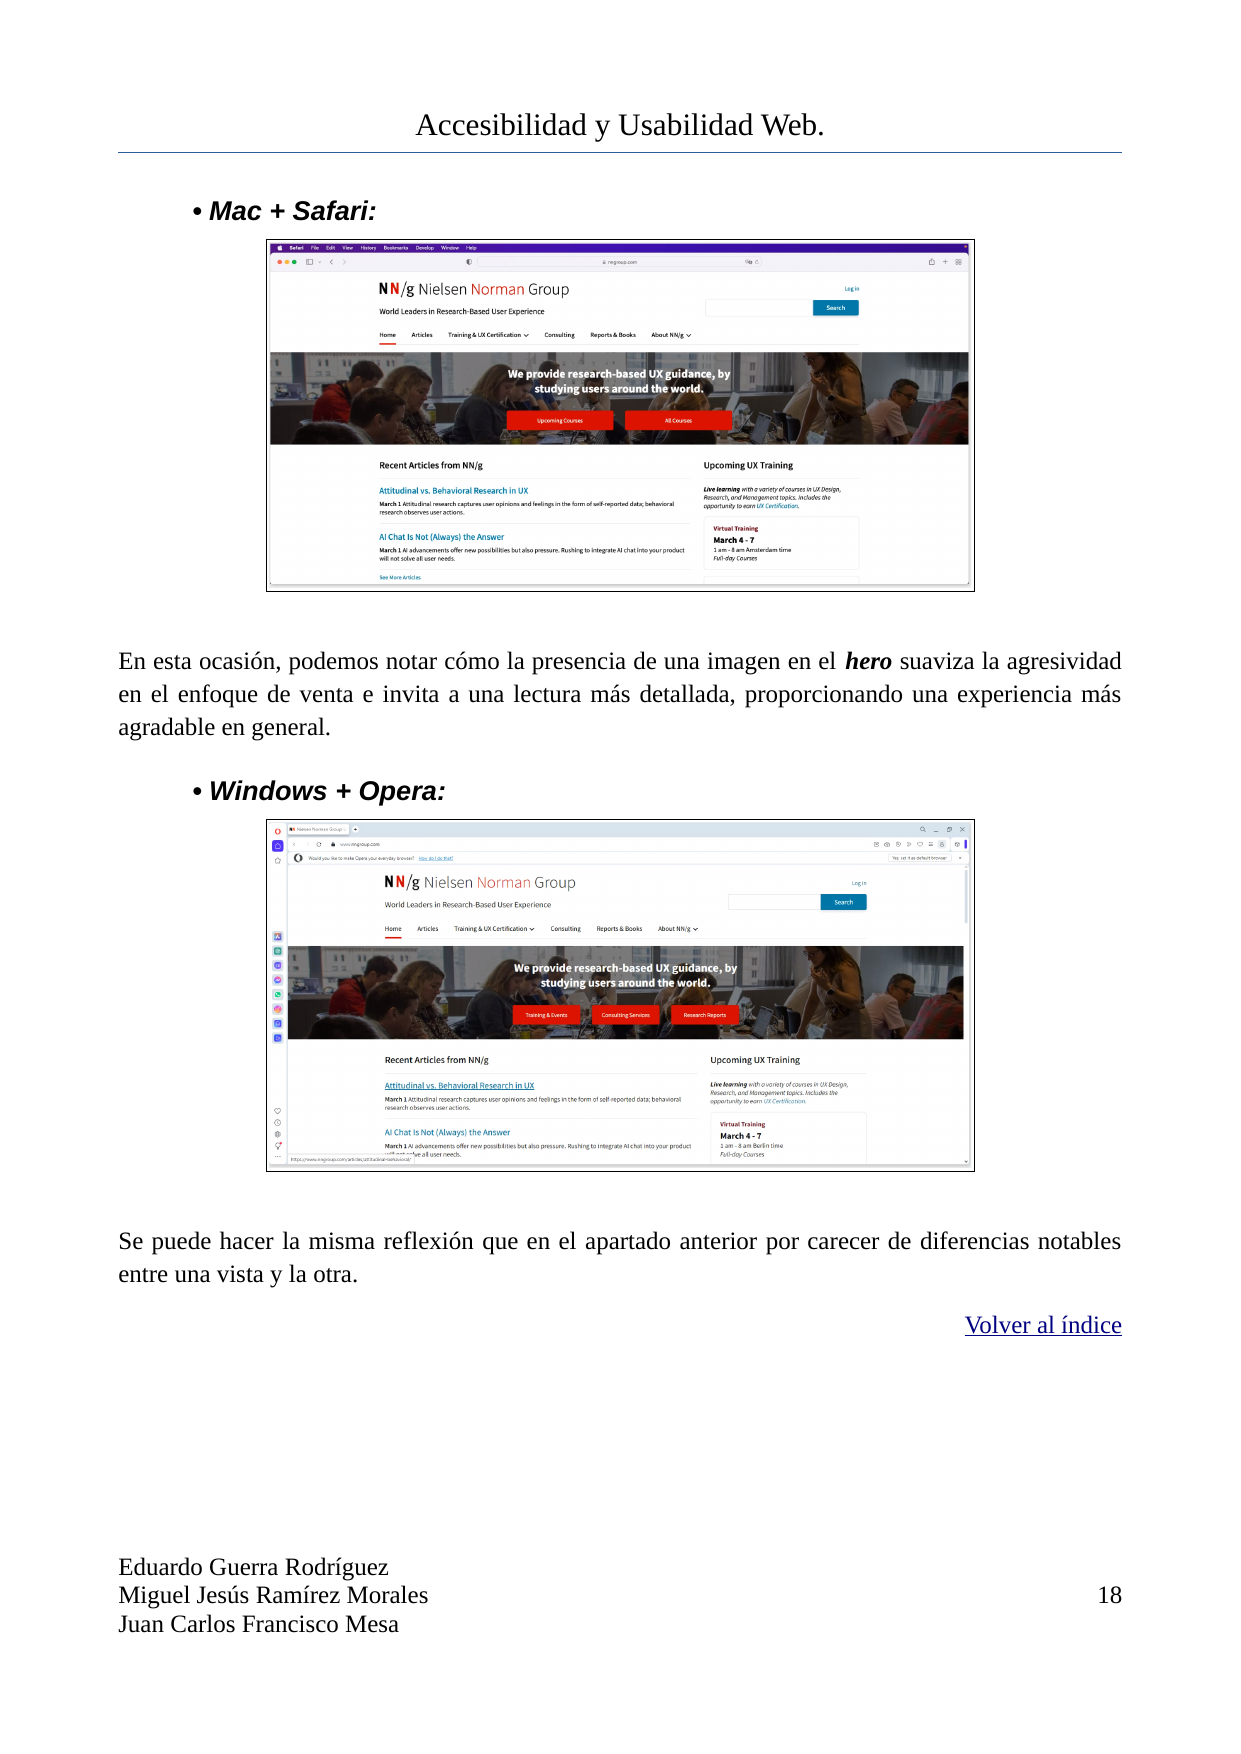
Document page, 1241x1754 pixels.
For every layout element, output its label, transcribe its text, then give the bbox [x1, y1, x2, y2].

text En esta ocasión, podemos notar cómo la presencia de una imagen en el hero suaviza la agresividad en el enfoque de venta e invita a una lectura más detallada, proporcionando una experiencia más agradable en general. [118, 646, 1122, 741]
text Se puede hacer la misma reflexión que en el apartado anterior por carecer de diferencias notables entre una vista y la otra. [118, 1226, 1122, 1288]
picture [268, 822, 972, 1168]
picture [268, 242, 972, 588]
subtitle • Windows + Opera: [118, 775, 1122, 807]
subtitle • Mac + Safari: [118, 195, 1122, 227]
text Volver al índice [118, 1310, 1122, 1338]
